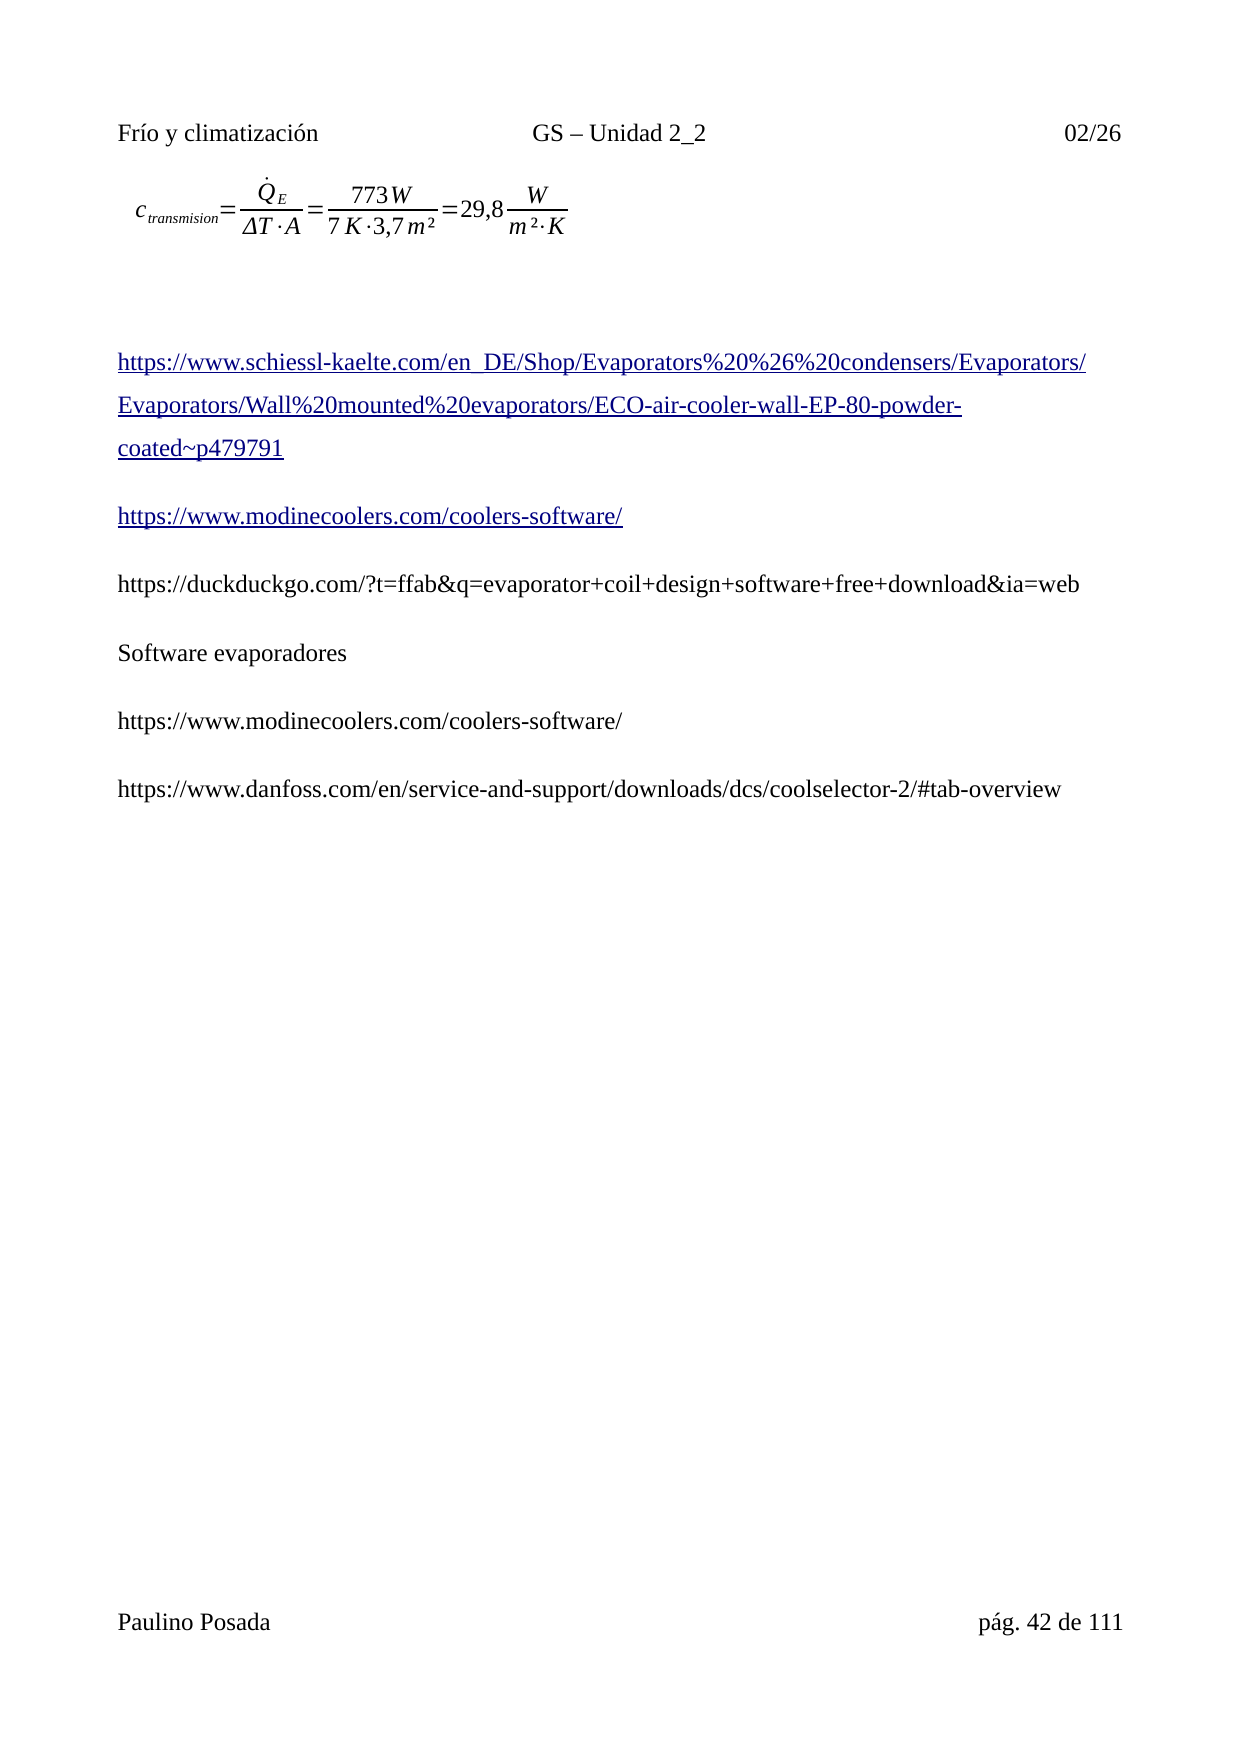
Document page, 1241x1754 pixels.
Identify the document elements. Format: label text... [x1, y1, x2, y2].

text https://www.danfoss.com/en/service-and-support/downloads/dcs/coolselector-2/#tab-overview [117, 774, 1123, 803]
text Software evaporadores [117, 638, 1123, 666]
text https://www.modinecoolers.com/coolers-software/ [117, 706, 1123, 734]
text https://duckduckgo.com/?t=ffab&q=evaporator+coil+design+software+free+download&ia=web [117, 569, 1123, 598]
text https://www.schiessl-kaelte.com/en_DE/Shop/Evaporators%20%26%20condensers/Evaporators/Evaporators/Wall%20mounted%20evaporators/ECO-air-cooler-wall-EP-80-powder-coated~p479791 [117, 347, 1123, 462]
text https://www.modinecoolers.com/coolers-software/ [117, 501, 1123, 530]
